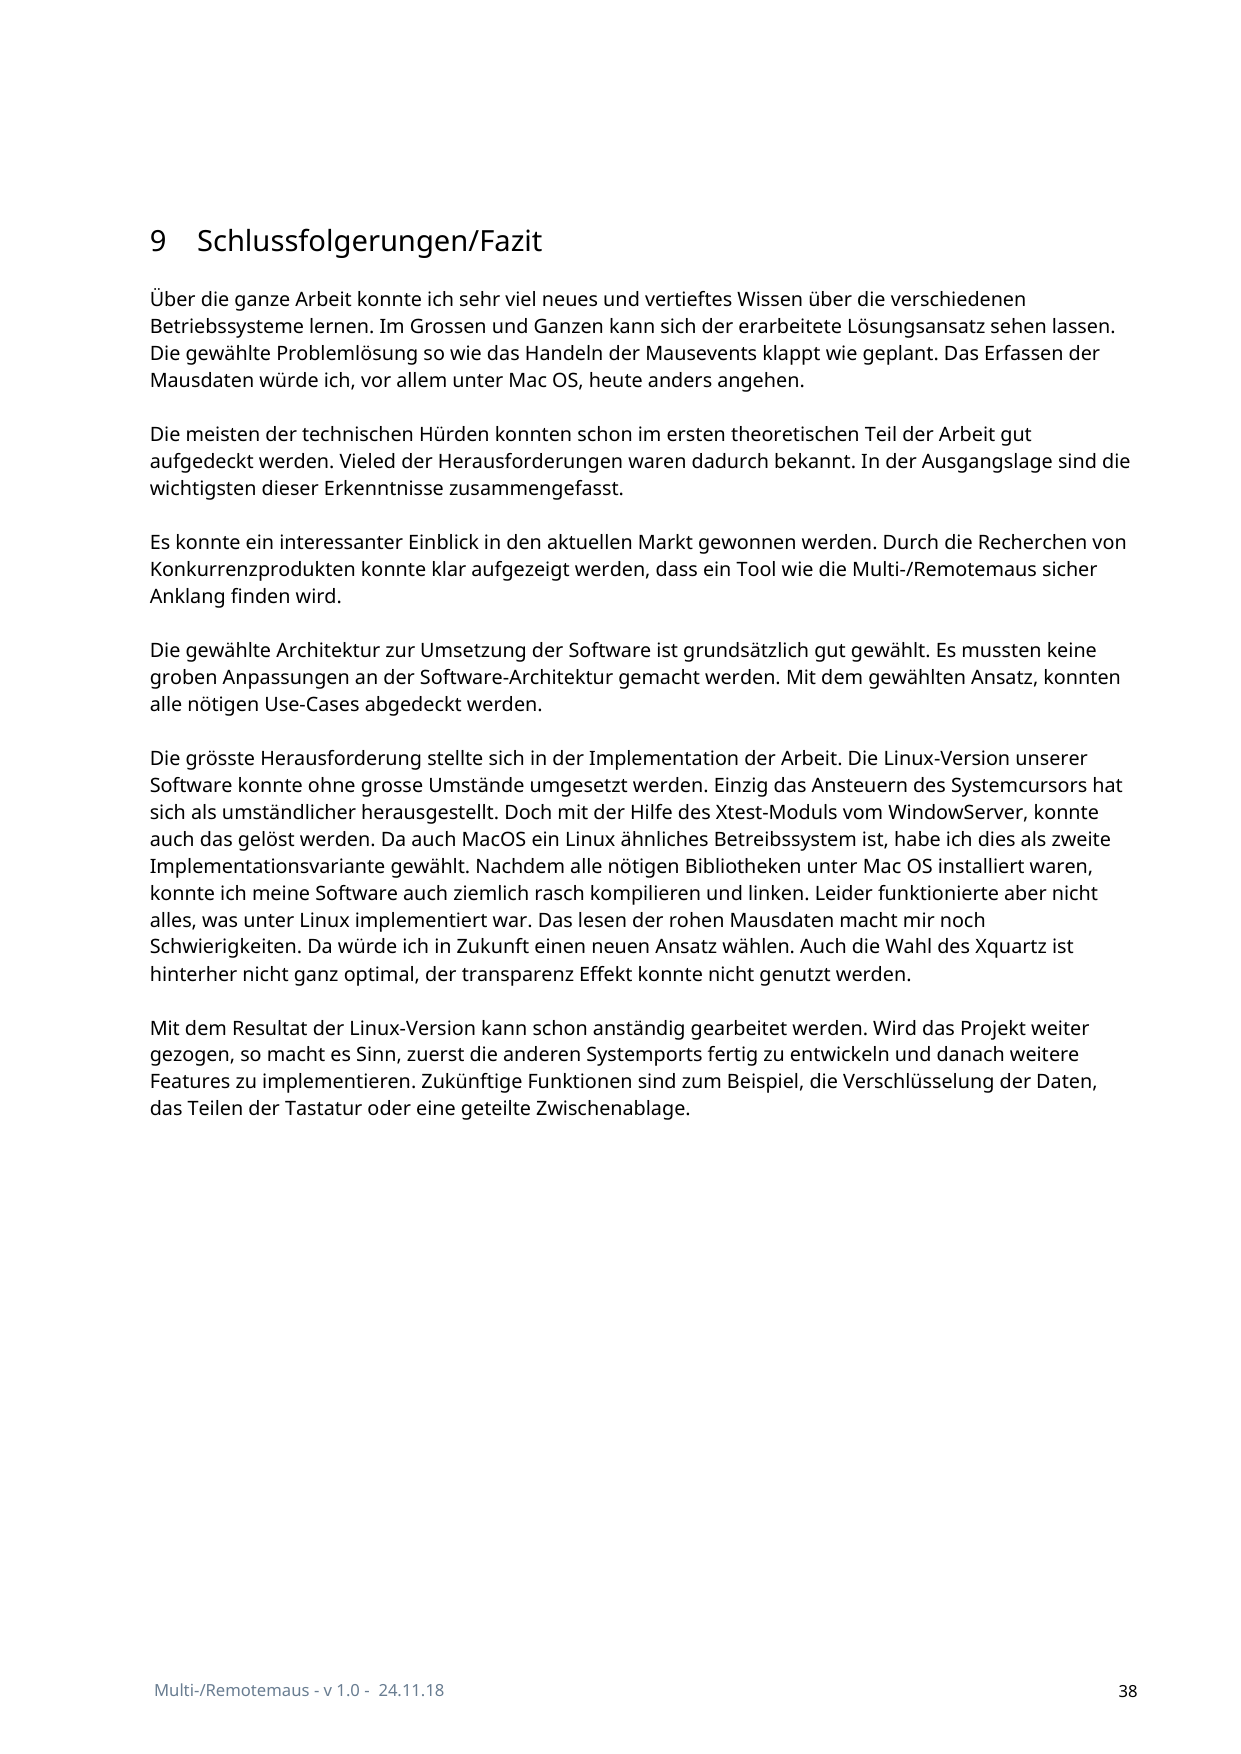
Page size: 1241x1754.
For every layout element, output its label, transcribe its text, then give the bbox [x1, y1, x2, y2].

text Die grösste Herausforderung stellte sich in der Implementation der Arbeit. Die Linux-Version unserer Software konnte ohne grosse Umstände umgesetzt werden. Einzig das Ansteuern des Systemcursors hat sich als umständlicher herausgestellt. Doch mit der Hilfe des Xtest-Moduls vom WindowServer, konnte auch das gelöst werden. Da auch MacOS ein Linux ähnliches Betreibssystem ist, habe ich dies als zweite Implementationsvariante gewählt. Nachdem alle nötigen Bibliotheken unter Mac OS installiert waren, konnte ich meine Software auch ziemlich rasch kompilieren und linken. Leider funktionierte aber nicht alles, was unter Linux implementiert war. Das lesen der rohen Mausdaten macht mir noch Schwierigkeiten. Da würde ich in Zukunft einen neuen Ansatz wählen. Auch die Wahl des Xquartz ist hinterher nicht ganz optimal, der transparenz Effekt konnte nicht genutzt werden. [149, 744, 1136, 987]
text Die meisten der technischen Hürden konnten schon im ersten theoretischen Teil der Arbeit gut aufgedeckt werden. Vieled der Herausforderungen waren dadurch bekannt. In der Ausgangslage sind die wichtigsten dieser Erkenntnisse zusammengefasst. [149, 420, 1136, 501]
text Über die ganze Arbeit konnte ich sehr viel neues und vertieftes Wissen über die verschiedenen Betriebssysteme lernen. Im Grossen und Ganzen kann sich der erarbeitete Lösungsansatz sehen lassen. Die gewählte Problemlösung so wie das Handeln der Mausevents klappt wie geplant. Das Erfassen der Mausdaten würde ich, vor allem unter Mac OS, heute anders angehen. [149, 285, 1136, 393]
subtitle Schlussfolgerungen/Fazit [149, 221, 1136, 260]
text Die gewählte Architektur zur Umsetzung der Software ist grundsätzlich gut gewählt. Es mussten keine groben Anpassungen an der Software-Architektur gemacht werden. Mit dem gewählten Ansatz, konnten alle nötigen Use-Cases abgedeckt werden. [149, 636, 1136, 717]
text Es konnte ein interessanter Einblick in den aktuellen Markt gewonnen werden. Durch die Recherchen von Konkurrenzprodukten konnte klar aufgezeigt werden, dass ein Tool wie die Multi-/Remotemaus sicher Anklang finden wird. [149, 528, 1136, 609]
text Mit dem Resultat der Linux-Version kann schon anständig gearbeitet werden. Wird das Projekt weiter gezogen, so macht es Sinn, zuerst die anderen Systemports fertig zu entwickeln und danach weitere Features zu implementieren. Zukünftige Funktionen sind zum Beispiel, die Verschlüsselung der Daten, das Teilen der Tastatur oder eine geteilte Zwischenablage. [149, 1014, 1136, 1122]
